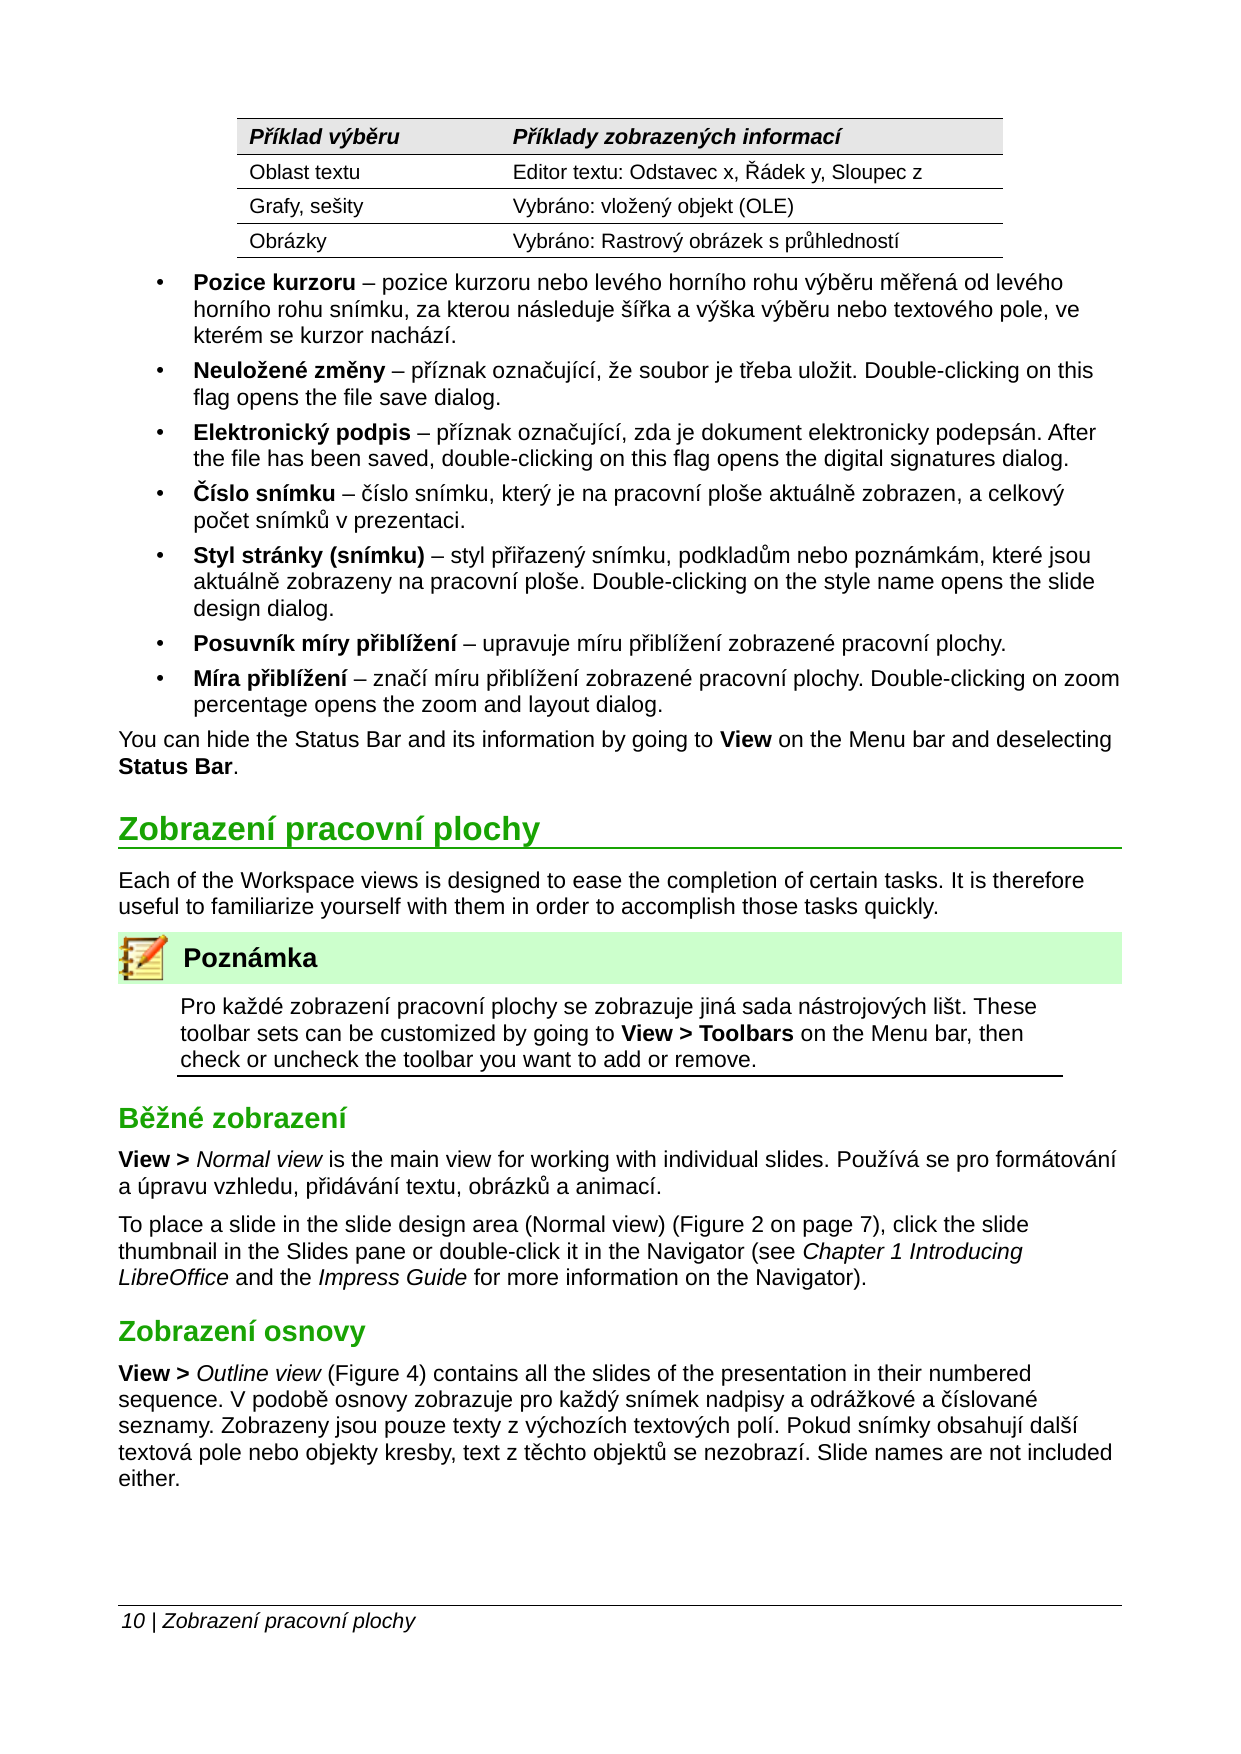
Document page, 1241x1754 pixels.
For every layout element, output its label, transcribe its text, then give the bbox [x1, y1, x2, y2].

list Elektronický podpis – příznak označující, zda je dokument elektronicky podepsán. After the file has been saved, double-clicking on this flag opens the digital signatures dialog. [156, 419, 1122, 471]
list Pozice kurzoru – pozice kurzoru nebo levého horního rohu výběru měřená od levého horního rohu snímku, za kterou následuje šířka a výška výběru nebo textového pole, ve kterém se kurzor nachází. [156, 269, 1122, 348]
list Each of the Workspace views is designed to ease the completion of certain tasks. It is therefore useful to familiarize yourself with them in order to accomplish those tasks quickly. [118, 867, 1122, 919]
table_header Příklad výběru [237, 119, 501, 154]
subtitle Zobrazení osnovy [118, 1314, 1122, 1348]
list Styl stránky (snímku) – styl přiřazený snímku, podkladům nebo poznámkám, které jsou aktuálně zobrazeny na pracovní ploše. Double-clicking on the style name opens the slide design dialog. [156, 542, 1122, 621]
table_cell Obrázky [237, 224, 501, 257]
table_cell Oblast textu [237, 155, 501, 188]
list Posuvník míry přiblížení – upravuje míru přiblížení zobrazené pracovní plochy. [156, 630, 1122, 656]
text You can hide the Status Bar and its information by going to View on the Menu bar and deselecting Status Bar. [118, 726, 1122, 779]
table_cell Editor textu: Odstavec x, Řádek y, Sloupec z [501, 155, 1003, 188]
text View > Normal view is the main view for working with individual slides. Používá se pro formátování a úpravu vzhledu, přidávání textu, obrázků a animací. [118, 1146, 1122, 1199]
subtitle Zobrazení pracovní plochy [118, 809, 1122, 847]
list Číslo snímku – číslo snímku, který je na pracovní ploše aktuálně zobrazen, a celkový počet snímků v prezentaci. [156, 480, 1122, 533]
list Míra přiblížení – značí míru přiblížení zobrazené pracovní plochy. Double-clicking on zoom percentage opens the zoom and layout dialog. [156, 665, 1122, 718]
subtitle Běžné zobrazení [118, 1101, 1122, 1134]
text View > Outline view (Figure 4) contains all the slides of the presentation in their numbered sequence. V podobě osnovy zobrazuje pro každý snímek nadpisy a odrážkové a číslované seznamy. Zobrazeny jsou pouze texty z výchozích textových polí. Pokud snímky obsahují další textová pole nebo objekty kresby, text z těchto objektů se nezobrazí. Slide names are not included either. [118, 1359, 1122, 1491]
table_cell Grafy, sešity [237, 189, 501, 223]
picture [119, 933, 170, 984]
text Pro každé zobrazení pracovní plochy se zobrazuje jiná sada nástrojových lišt. These toolbar sets can be customized by going to View > Toolbars on the Menu bar, then check or uncheck the toolbar you want to add or remove. [177, 990, 1063, 1075]
text To place a slide in the slide design area (Normal view) (Figure 2 on page 6), click the slide thumbnail in the Slides pane or double-click it in the Navigator (see Chapter 1 Introducing LibreOffice and the Impress Guide for more information on the Navigator). [118, 1211, 1122, 1291]
subtitle Poznámka [118, 932, 1122, 984]
table_header Příklady zobrazených informací [501, 119, 1003, 154]
list Neuložené změny – příznak označující, že soubor je třeba uložit. Double-clicking on this flag opens the file save dialog. [156, 357, 1122, 410]
table_cell Vybráno: Rastrový obrázek s průhledností [501, 224, 1003, 257]
table_cell Vybráno: vložený objekt (OLE) [501, 189, 1003, 223]
